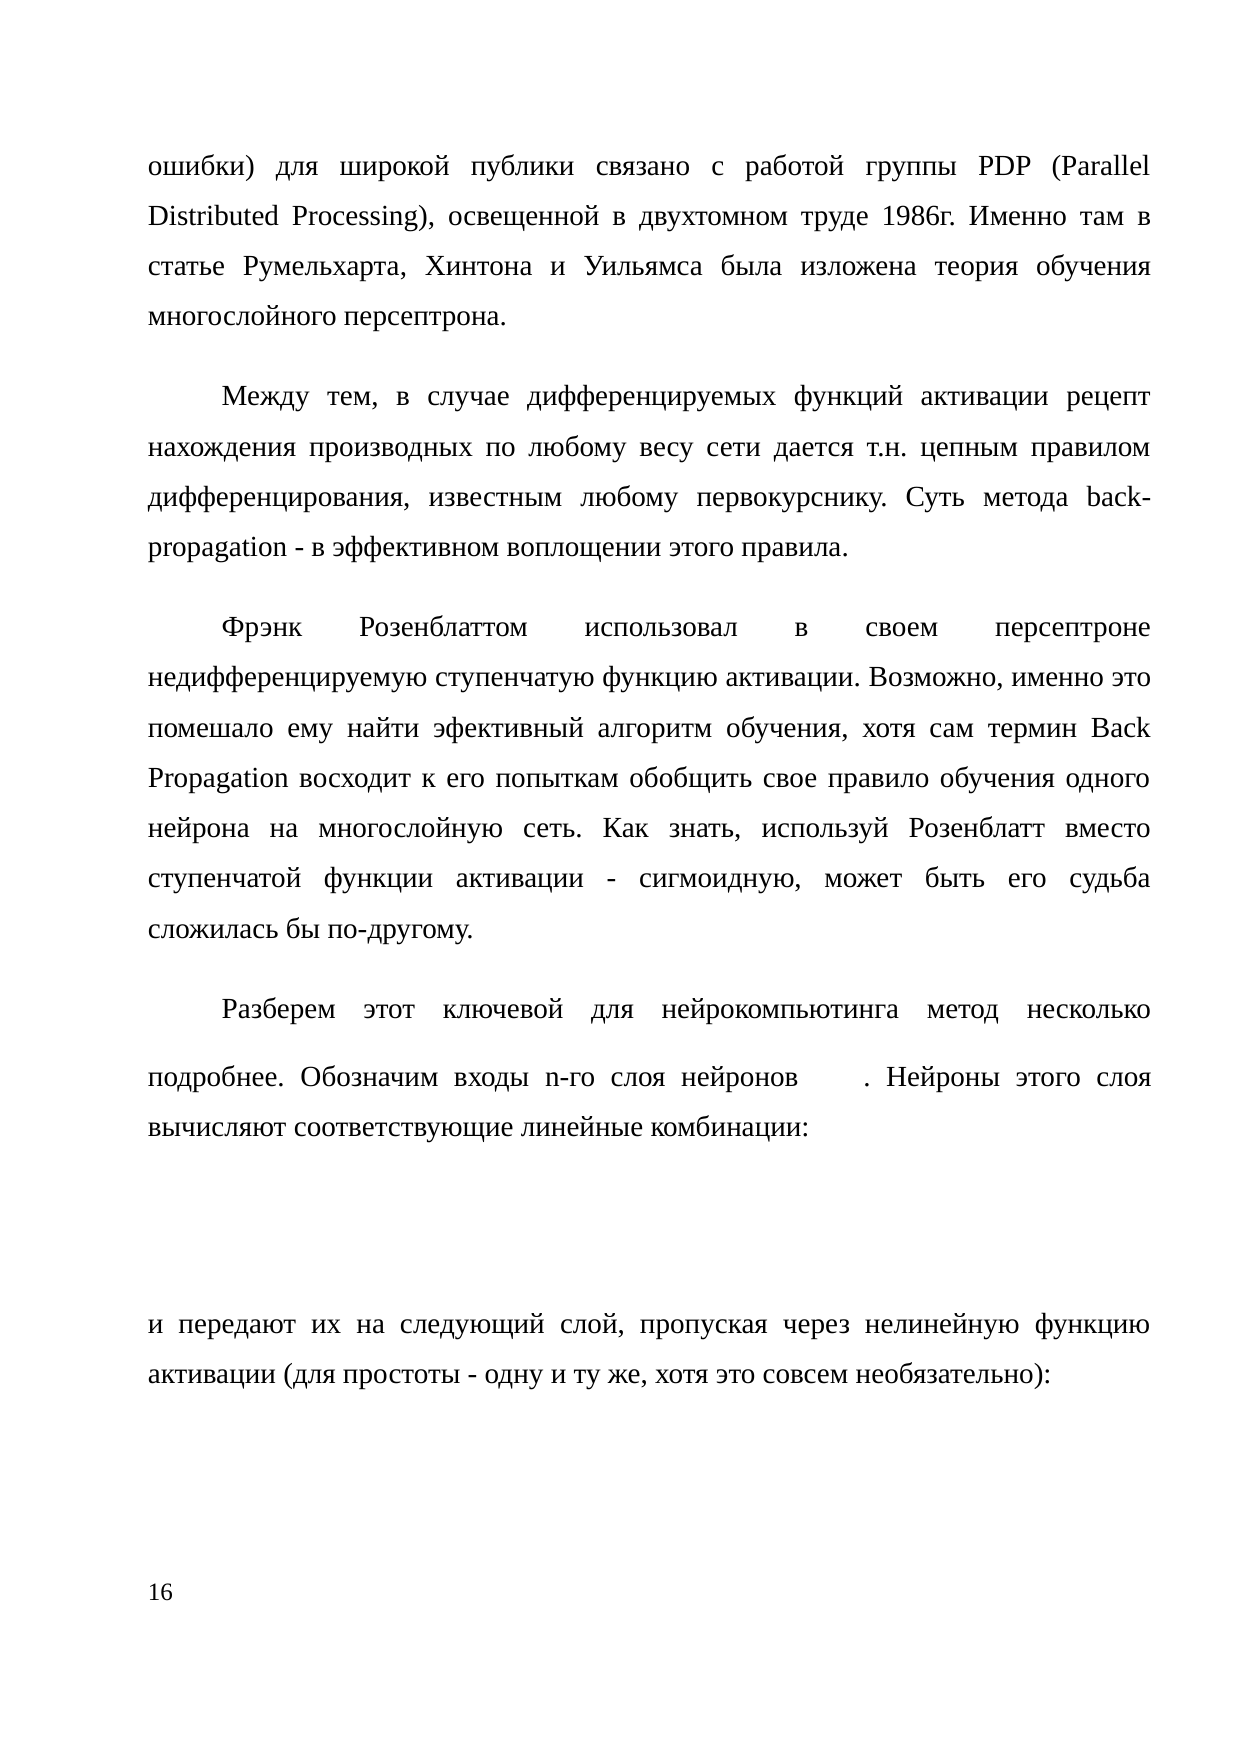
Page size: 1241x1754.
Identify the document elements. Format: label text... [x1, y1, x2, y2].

text Разберем этот ключевой для нейрокомпьютинга метод несколько подробнее. Обозначим входы n-го слоя нейронов . Нейроны этого слоя вычисляют соответствующие линейные комбинации: [148, 991, 1152, 1143]
text и передают их на следующий слой, пропуская через нелинейную функцию активации (для простоты - одну и ту же, хотя это совсем необязательно): [148, 1306, 1152, 1389]
text Между тем, в случае дифференцируемых функций активации рецепт нахождения производных по любому весу сети дается т.н. цепным правилом дифференцирования, известным любому первокурснику. Суть метода back-propagation - в эффективном воплощении этого правила. [148, 378, 1152, 563]
text ошибки) для широкой публики связано с работой группы PDP (Parallel Distributed Processing), освещенной в двухтомном труде 1986г. Именно там в статье Румельхарта, Хинтона и Уильямса была изложена теория обучения многослойного персептрона. [148, 148, 1152, 332]
text Фрэнк Розенблаттом использовал в своем персептроне недифференцируемую ступенчатую функцию активации. Возможно, именно это помешало ему найти эфективный алгоритм обучения, хотя сам термин Back Propagation восходит к его попыткам обобщить свое правило обучения одного нейрона на многослойную сеть. Как знать, используй Розенблатт вместо ступенчатой функции активации - сигмоидную, может быть его судьба сложилась бы по-другому. [148, 609, 1152, 944]
